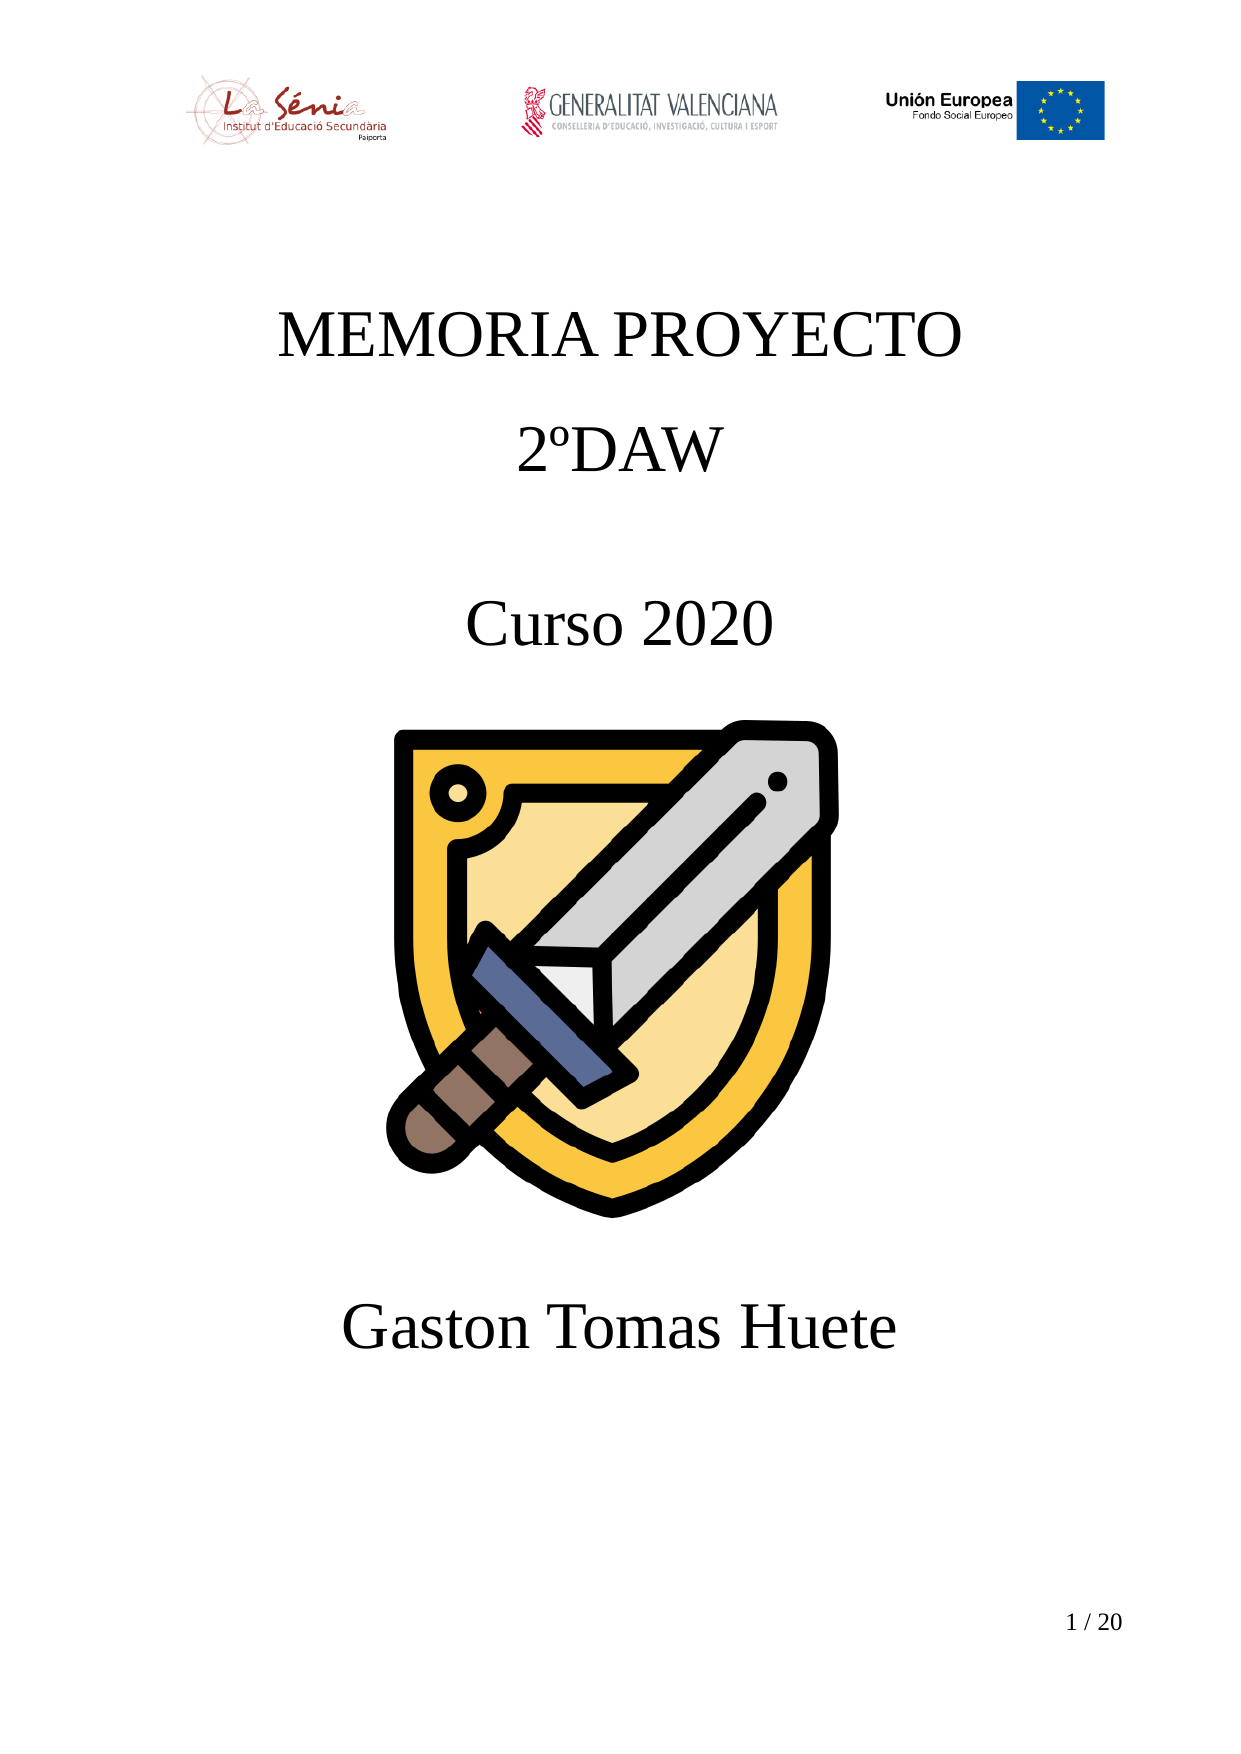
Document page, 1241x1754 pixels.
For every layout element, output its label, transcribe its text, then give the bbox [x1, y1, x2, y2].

text 2ºDAW [118, 409, 1122, 486]
picture [106, 56, 1111, 166]
text Gaston Tomas Huete [118, 1286, 1122, 1363]
text MEMORIA PROYECTO [118, 294, 1122, 371]
picture [363, 720, 861, 1218]
text Curso 2020 [118, 583, 1122, 660]
